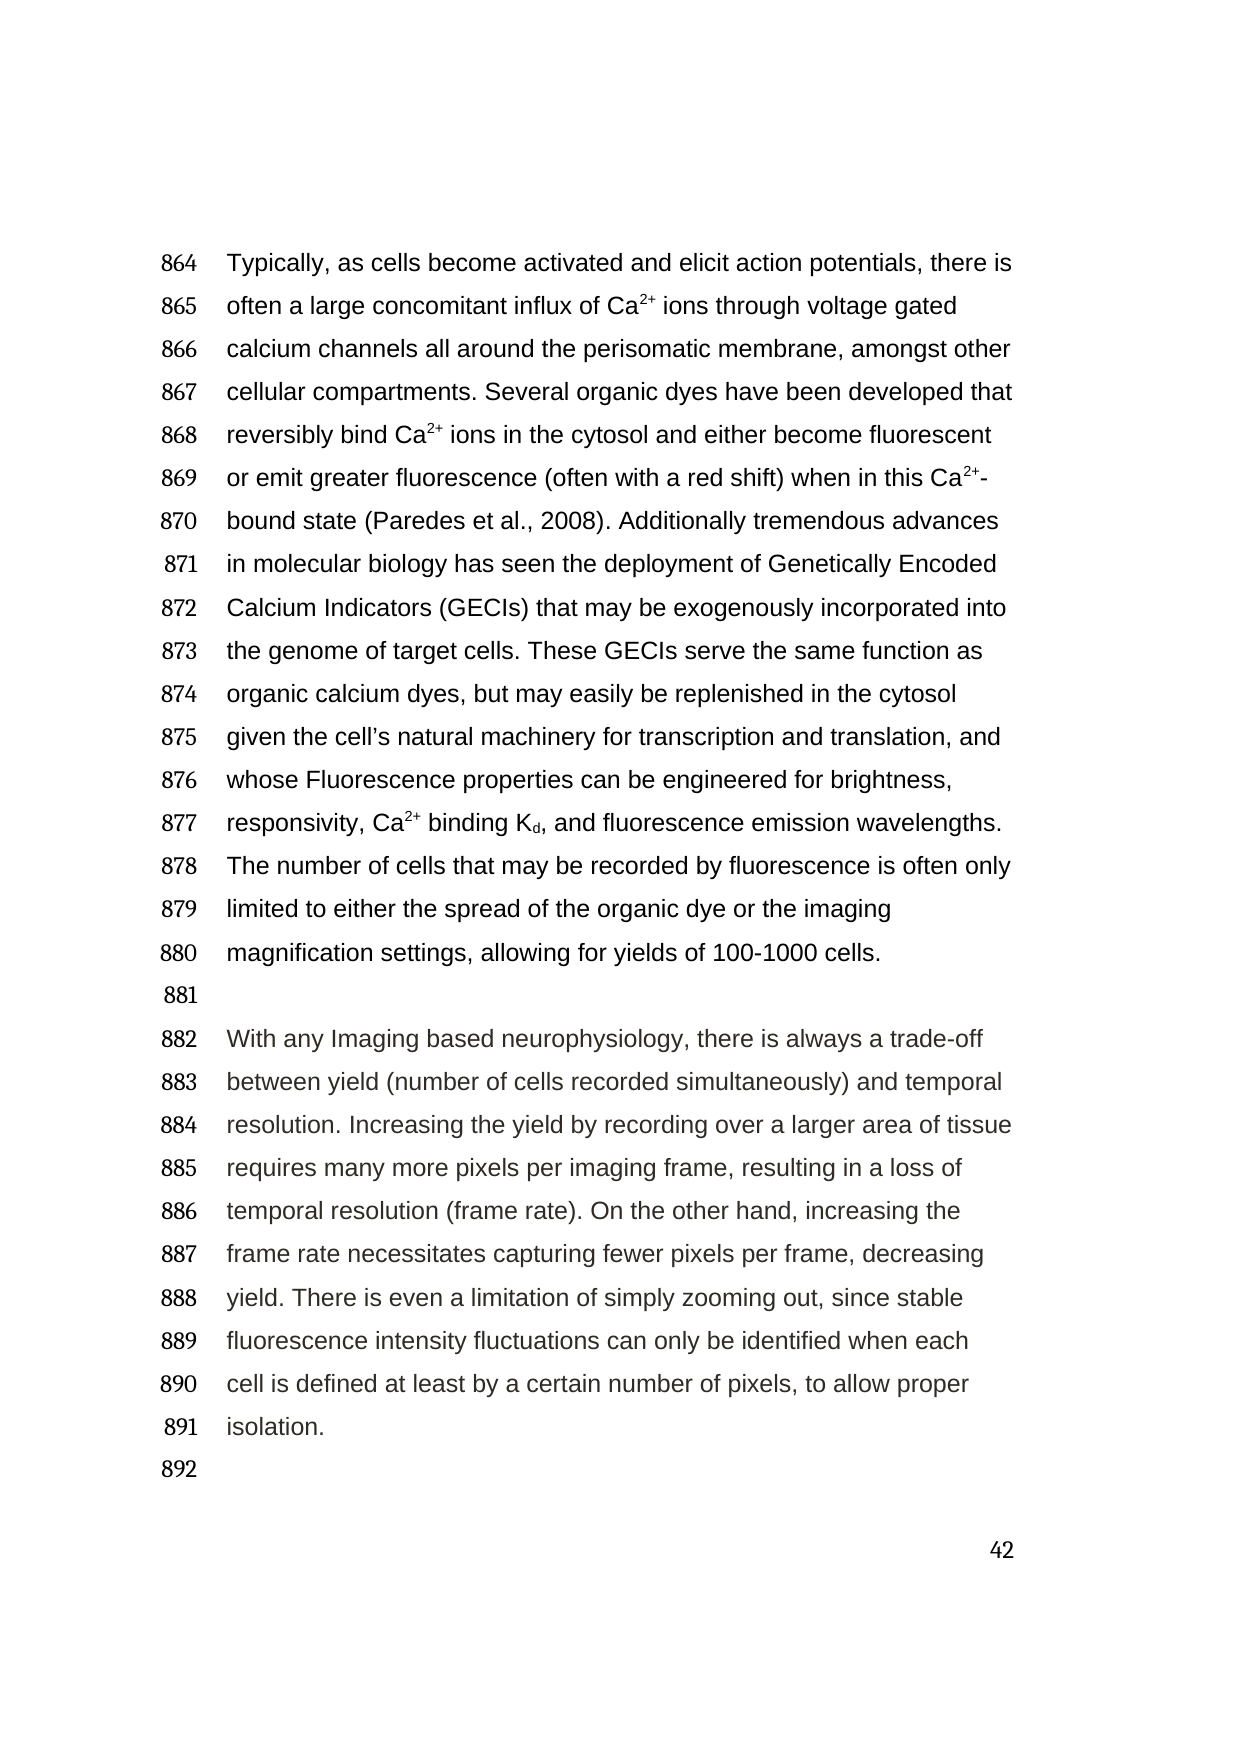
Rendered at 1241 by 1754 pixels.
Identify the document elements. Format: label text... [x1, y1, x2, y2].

text With any Imaging based neurophysiology, there is always a trade-off between yield (number of cells recorded simultaneously) and temporal resolution. Increasing the yield by recording over a larger area of tissue requires many more pixels per imaging frame, resulting in a loss of temporal resolution (frame rate). On the other hand, increasing the frame rate necessitates capturing fewer pixels per frame, decreasing yield. There is even a limitation of simply zooming out, since stable fluorescence intensity fluctuations can only be identified when each cell is defined at least by a certain number of pixels, to allow proper isolation. [226, 1024, 1014, 1441]
text Typically, as cells become activated and elicit action potentials, there is often a large concomitant influx of Ca2+ ions through voltage gated calcium channels all around the perisomatic membrane, amongst other cellular compartments. Several organic dyes have been developed that reversibly bind Ca2+ ions in the cytosol and either become fluorescent or emit greater fluorescence (often with a red shift) when in this Ca2+-bound state (Paredes et al., 2008)⁠. Additionally tremendous advances in molecular biology has seen the deployment of Genetically Encoded Calcium Indicators (GECIs) that may be exogenously incorporated into the genome of target cells. These GECIs serve the same function as organic calcium dyes, but may easily be replenished in the cytosol given the cell’s natural machinery for transcription and translation, and whose Fluorescence properties can be engineered for brightness, responsivity, Ca2+ binding Kd, and fluorescence emission wavelengths. The number of cells that may be recorded by fluorescence is often only limited to either the spread of the organic dye or the imaging magnification settings, allowing for yields of 100-1000 cells. [226, 248, 1014, 966]
